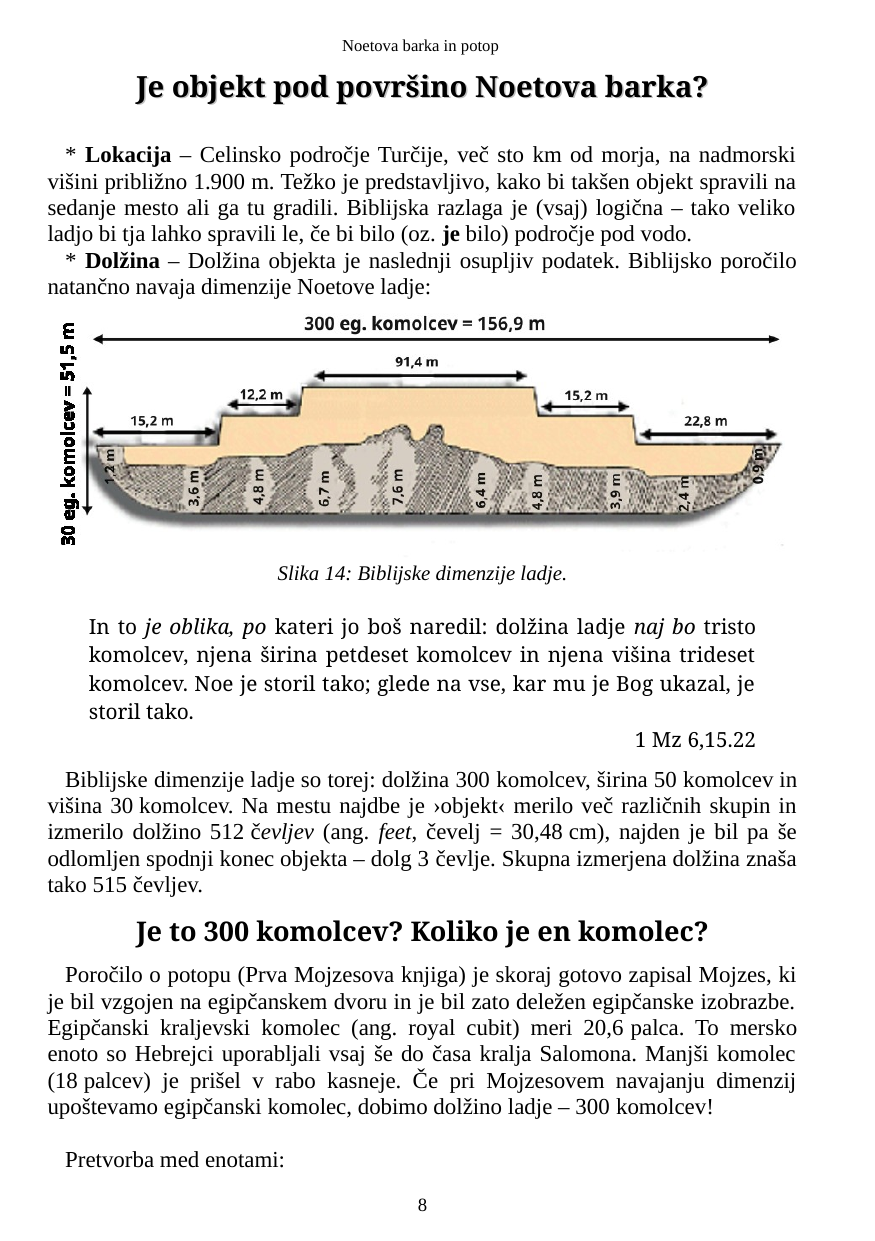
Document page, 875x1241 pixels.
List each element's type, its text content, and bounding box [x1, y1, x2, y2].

text Poročilo o potopu (Prva Mojzesova knjiga) je skoraj gotovo zapisal Mojzes, ki je bil vzgojen na egipčanskem dvoru in je bil zato deležen egipčanske izobrazbe. Egipčanski kraljevski komolec (ang. royal cubit) meri 20,6 palca. To mersko enoto so Hebrejci uporabljali vsaj še do časa kralja Salomona. Manjši komolec (18 palcev) je prišel v rabo kasneje. Če pri Mojzesovem navajanju dimenzij upoštevamo egipčanski komolec, dobimo dolžino ladje – 300 komolcev! [47, 961, 797, 1119]
text Pretvorba med enotami: [47, 1146, 797, 1172]
subtitle Je to 300 komolcev? Koliko je en komolec? [47, 912, 797, 949]
picture [60, 313, 785, 562]
text * Dolžina – Dolžina objekta je naslednji osupljiv podatek. Biblijsko poročilo natančno navaja dimenzije Noetove ladje: [47, 247, 797, 299]
text Slika 14: Biblijske dimenzije ladje. [60, 562, 785, 585]
text In to je oblika, po kateri jo boš naredil: dolžina ladje naj bo tristo komolcev, njena širina petdeset komolcev in njena višina trideset komolcev. Noe je storil tako; glede na vse, kar mu je Bog ukazal, je storil tako. 1 Mz 6,15.22 [89, 594, 756, 754]
text [51, 301, 793, 594]
text [60, 309, 785, 313]
text Biblijske dimenzije ladje so torej: dolžina 300 komolcev, širina 50 komolcev in višina 30 komolcev. Na mestu najdbe je ›objekt‹ merilo več različnih skupin in izmerilo dolžino 512 čevljev (ang. feet, čevelj = 30,48 cm), najden je bil pa še odlomljen spodnji konec objekta – dolg 3 čevlje. Skupna izmerjena dolžina znaša tako 515 čevljev. [47, 766, 797, 897]
text * Lokacija – Celinsko področje Turčije, več sto km od morja, na nadmorski višini približno 1.900 m. Težko je predstavljivo, kako bi takšen objekt spravili na sedanje mesto ali ga tu gradili. Biblijska razlaga je (vsaj) logična – tako veliko ladjo bi tja lahko spravili le, če bi bilo (oz. je bilo) področje pod vodo. [47, 141, 797, 247]
subtitle Je objekt pod površino Noetova barka? [47, 66, 797, 106]
